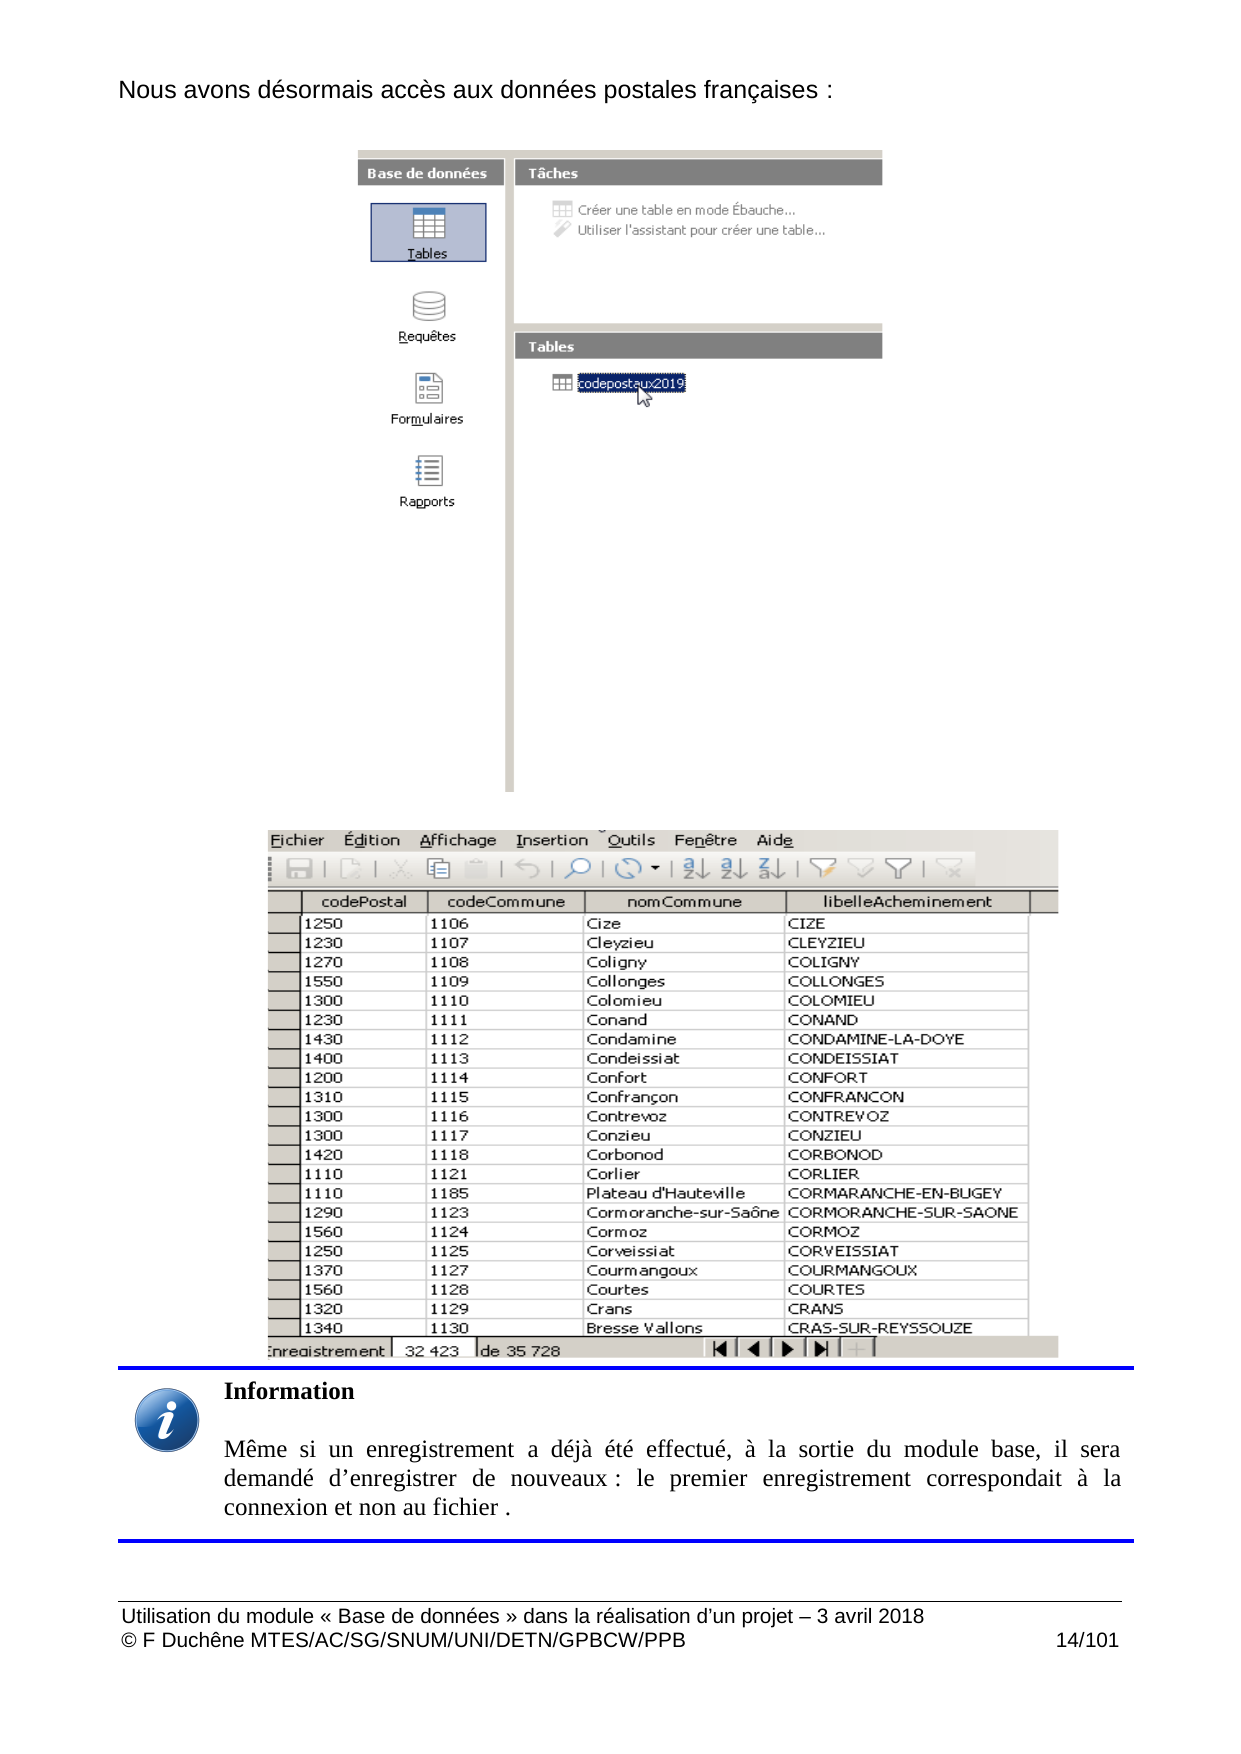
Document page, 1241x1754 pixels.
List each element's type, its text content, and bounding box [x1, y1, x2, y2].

picture [123, 1376, 213, 1465]
table_header Information Même si un enregistrement a déjà été effectué, à la sortie du module base, il sera demandé d’enregistrer de nouveaux : le premier enregistrement correspondait à la connexion et non au fichier . [218, 1370, 1134, 1539]
table_header [118, 1370, 218, 1539]
text Nous avons désormais accès aux données postales françaises : [118, 75, 1122, 104]
